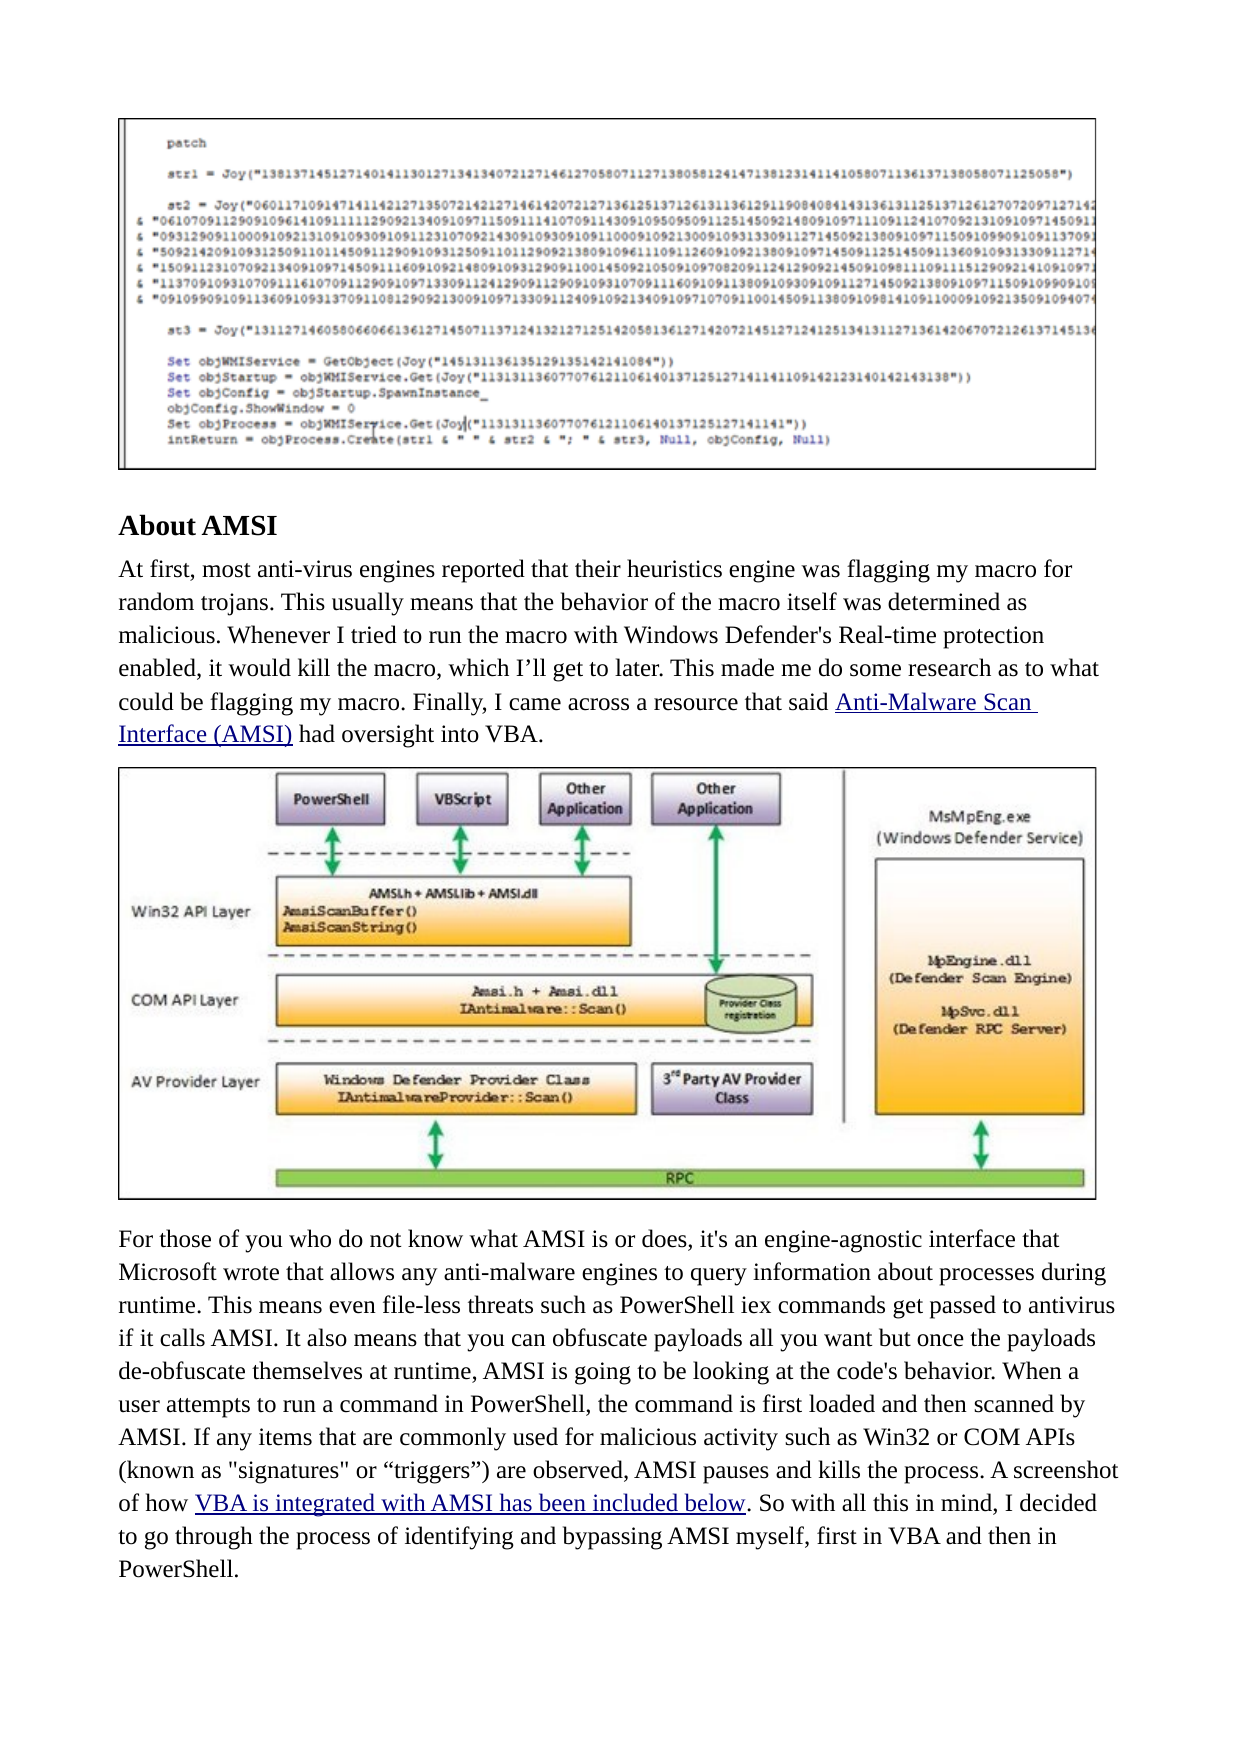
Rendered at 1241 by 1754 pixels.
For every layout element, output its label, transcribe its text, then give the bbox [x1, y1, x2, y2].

subtitle About AMSI [118, 508, 1122, 542]
text For those of you who do not know what AMSI is or does, it's an engine-agnostic interface that Microsoft wrote that allows any anti-malware engines to query information about processes during runtime. This means even file-less threats such as PowerShell iex commands get passed to antivirus if it calls AMSI. It also means that you can obfuscate payloads all you want but once the payloads de-obfuscate themselves at runtime, AMSI is going to be looking at the code's behavior. When a user attempts to run a command in PowerShell, the command is first loaded and then scanned by AMSI. If any items that are commonly used for malicious activity such as Win32 or COM APIs (known as "signatures" or “triggers”) are observed, AMSI pauses and kills the process. A screenshot of how VBA is integrated with AMSI has been included below. So with all this in mind, I decided to go through the process of identifying and bypassing AMSI myself, first in VBA and then in PowerShell. [118, 1224, 1122, 1583]
picture [118, 767, 1097, 1200]
picture [118, 118, 1097, 470]
text At first, most anti-virus engines reported that their heuristics engine was flagging my macro for random trojans. This usually means that the behavior of the macro itself was determined as malicious. Whenever I tried to run the macro with Windows Defender's Real-time protection enabled, it would kill the macro, which I’ll get to later. This made me do some research as to what could be flagging my macro. Finally, I came across a resource that said Anti-Malware Scan Interface (AMSI) had oversight into VBA. [118, 554, 1122, 748]
